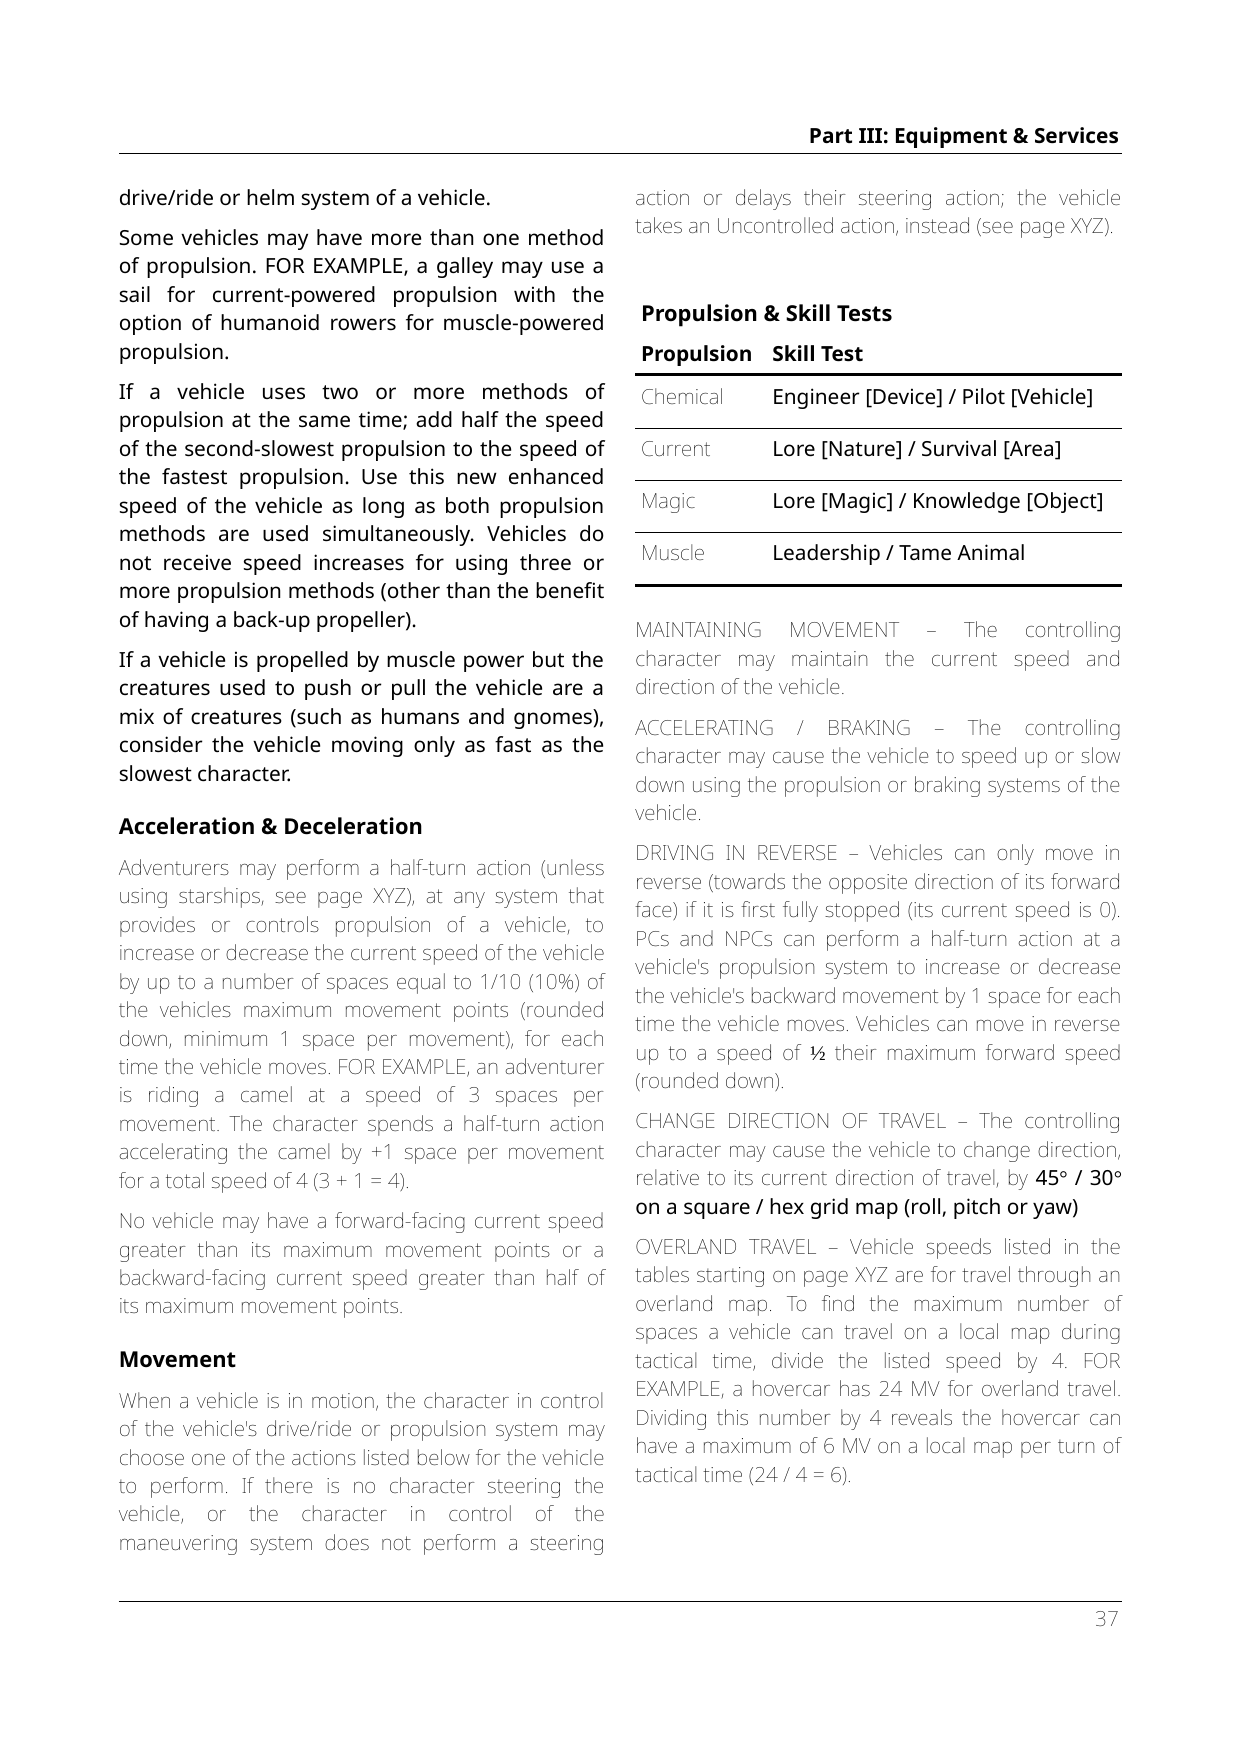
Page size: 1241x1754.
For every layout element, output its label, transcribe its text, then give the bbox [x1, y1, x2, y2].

text If a vehicle uses two or more methods of propulsion at the same time; add half the speed of the second-slowest propulsion to the speed of the fastest propulsion. Use this new enhanced speed of the vehicle as long as both propulsion methods are used simultaneously. Vehicles do not receive speed increases for using three or more propulsion methods (other than the benefit of having a back-up propeller). [118, 377, 605, 633]
text CHANGE DIRECTION OF TRAVEL – The controlling character may cause the vehicle to change direction, relative to its current direction of travel, by 45° / 30° on a square / hex grid map (roll, pitch or yaw) [635, 1106, 1122, 1220]
table_cell Skill Test [766, 333, 1122, 373]
text MAINTAINING MOVEMENT – The controlling character may maintain the current speed and direction of the vehicle. [635, 587, 1122, 701]
text DRIVING IN REVERSE – Vehicles can only move in reverse (towards the opposite direction of its forward face) if it is first fully stopped (its current speed is 0). PCs and NPCs can perform a half-turn action at a vehicle's propulsion system to increase or decrease the vehicle's backward movement by 1 space for each time the vehicle moves. Vehicles can move in reverse up to a speed of ½ their maximum forward speed (rounded down). [635, 838, 1122, 1094]
text drive/ride or helm system of a vehicle. [118, 183, 605, 211]
table_cell Current [635, 429, 766, 480]
table_cell Lore [Magic] / Knowledge [Object] [766, 481, 1122, 532]
text action or delays their steering action; the vehicle takes an Uncontrolled action, instead (see page XYZ). [635, 183, 1122, 239]
text When a vehicle is in motion, the character in control of the vehicle's drive/ride or propulsion system may choose one of the actions listed below for the vehicle to perform. If there is no character steering the vehicle, or the character in control of the maneuvering system does not perform a steering [118, 1386, 605, 1556]
table_cell Leadership / Tame Animal [766, 533, 1122, 584]
text OVERLAND TRAVEL – Vehicle speeds listed in the tables starting on page XYZ are for travel through an overland map. To find the maximum number of spaces a vehicle can travel on a local map during tactical time, divide the listed speed by 4. FOR EXAMPLE, a hovercar has 24 MV for overland travel. Dividing this number by 4 reveals the hovercar can have a maximum of 6 MV on a local map per turn of tactical time (24 / 4 = 6). [635, 1232, 1122, 1488]
text Some vehicles may have more than one method of propulsion. FOR EXAMPLE, a galley may use a sail for current-powered propulsion with the option of humanoid rowers for muscle-powered propulsion. [118, 223, 605, 365]
text No vehicle may have a forward-facing current speed greater than its maximum movement points or a backward-facing current speed greater than half of its maximum movement points. [118, 1206, 605, 1320]
table_cell Lore [Nature] / Survival [Area] [766, 429, 1122, 480]
text ACCELERATING / BRAKING – The controlling character may cause the vehicle to speed up or slow down using the propulsion or braking systems of the vehicle. [635, 713, 1122, 827]
text Adventurers may perform a half-turn action (unless using starships, see page XYZ), at any system that provides or controls propulsion of a vehicle, to increase or decrease the current speed of the vehicle by up to a number of spaces equal to 1/10 (10%) of the vehicles maximum movement points (rounded down, minimum 1 space per movement), for each time the vehicle moves. FOR EXAMPLE, an adventurer is riding a camel at a speed of 3 spaces per movement. The character spends a half-turn action accelerating the camel by +1 space per movement for a total speed of 4 (3 + 1 = 4). [118, 853, 605, 1194]
table_cell Muscle [635, 533, 766, 584]
text Movement [118, 1344, 605, 1374]
table_cell Magic [635, 481, 766, 532]
table_cell Chemical [635, 376, 766, 428]
table_cell Engineer [Device] / Pilot [Vehicle] [766, 376, 1122, 428]
table_cell Propulsion [635, 333, 766, 373]
text Acceleration & Deceleration [118, 811, 605, 841]
table_header Propulsion & Skill Tests [635, 292, 1122, 333]
text If a vehicle is propelled by muscle power but the creatures used to push or pull the vehicle are a mix of creatures (such as humans and gnomes), consider the vehicle moving only as fast as the slowest character. [118, 645, 605, 787]
